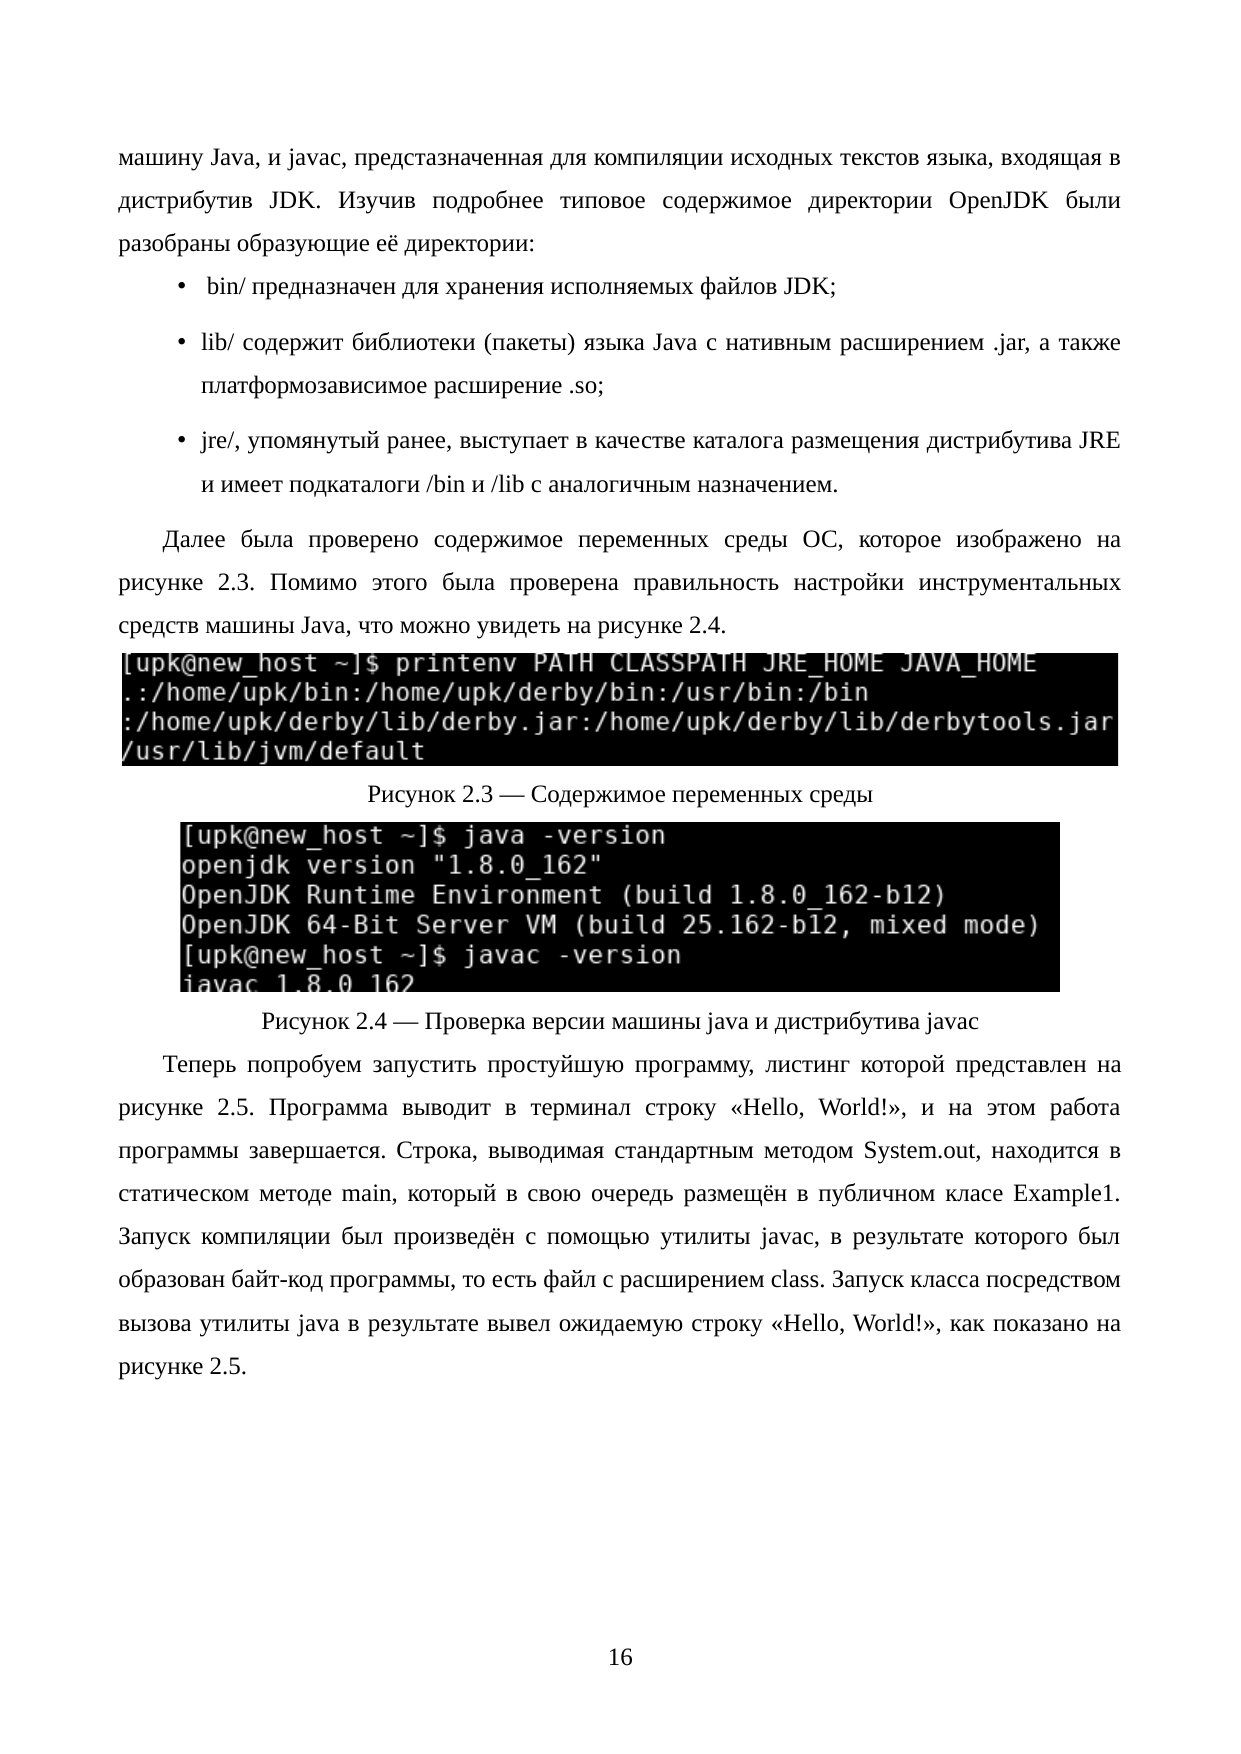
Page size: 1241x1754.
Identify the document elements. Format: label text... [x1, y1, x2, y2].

text Рисунок 2.3 — Содержимое переменных среды [118, 654, 1122, 808]
list bin/ предназначен для хранения исполняемых файлов JDK; [177, 271, 1122, 300]
list jre/, упомянутый ранее, выступает в качестве каталога размещения дистрибутива JRE и имеет подкаталоги /bin и /lib с аналогичным назначением. [177, 426, 1122, 497]
picture [122, 653, 1119, 766]
text Далее была проверено содержимое переменных среды ОС, которое изображено на рисунке 2.3. Помимо этого была проверена правильность настройки инструментальных средств машины Java, что можно увидеть на рисунке 2.4. [118, 524, 1122, 639]
list lib/ содержит библиотеки (пакеты) языка Java с нативным расширением .jar, а также платформозависимое расширение .so; [177, 327, 1122, 399]
text машину Java, и javac, предстазначенная для компиляции исходных текстов языка, входящая в дистрибутив JDK. Изучив подробнее типовое содержимое директории OpenJDK были разобраны образующие её директории: [118, 142, 1122, 257]
picture [180, 822, 1060, 992]
text Рисунок 2.4 — Проверка версии машины java и дистрибутива javac [118, 823, 1122, 1034]
text Теперь попробуем запустить простуйшую программу, листинг которой представлен на рисунке 2.5. Программа выводит в терминал строку «Hello, World!», и на этом работа программы завершается. Строка, выводимая стандартным методом System.out, находится в статическом методе main, который в свою очередь размещён в публичном класе Example1. Запуск компиляции был произведён с помощью утилиты javac, в результате которого был образован байт-код программы, то есть файл с расширением class. Запуск класса посредством вызова утилиты java в результате вывел ожидаемую строку «Hello, World!», как показано на рисунке 2.5. [118, 1049, 1122, 1379]
